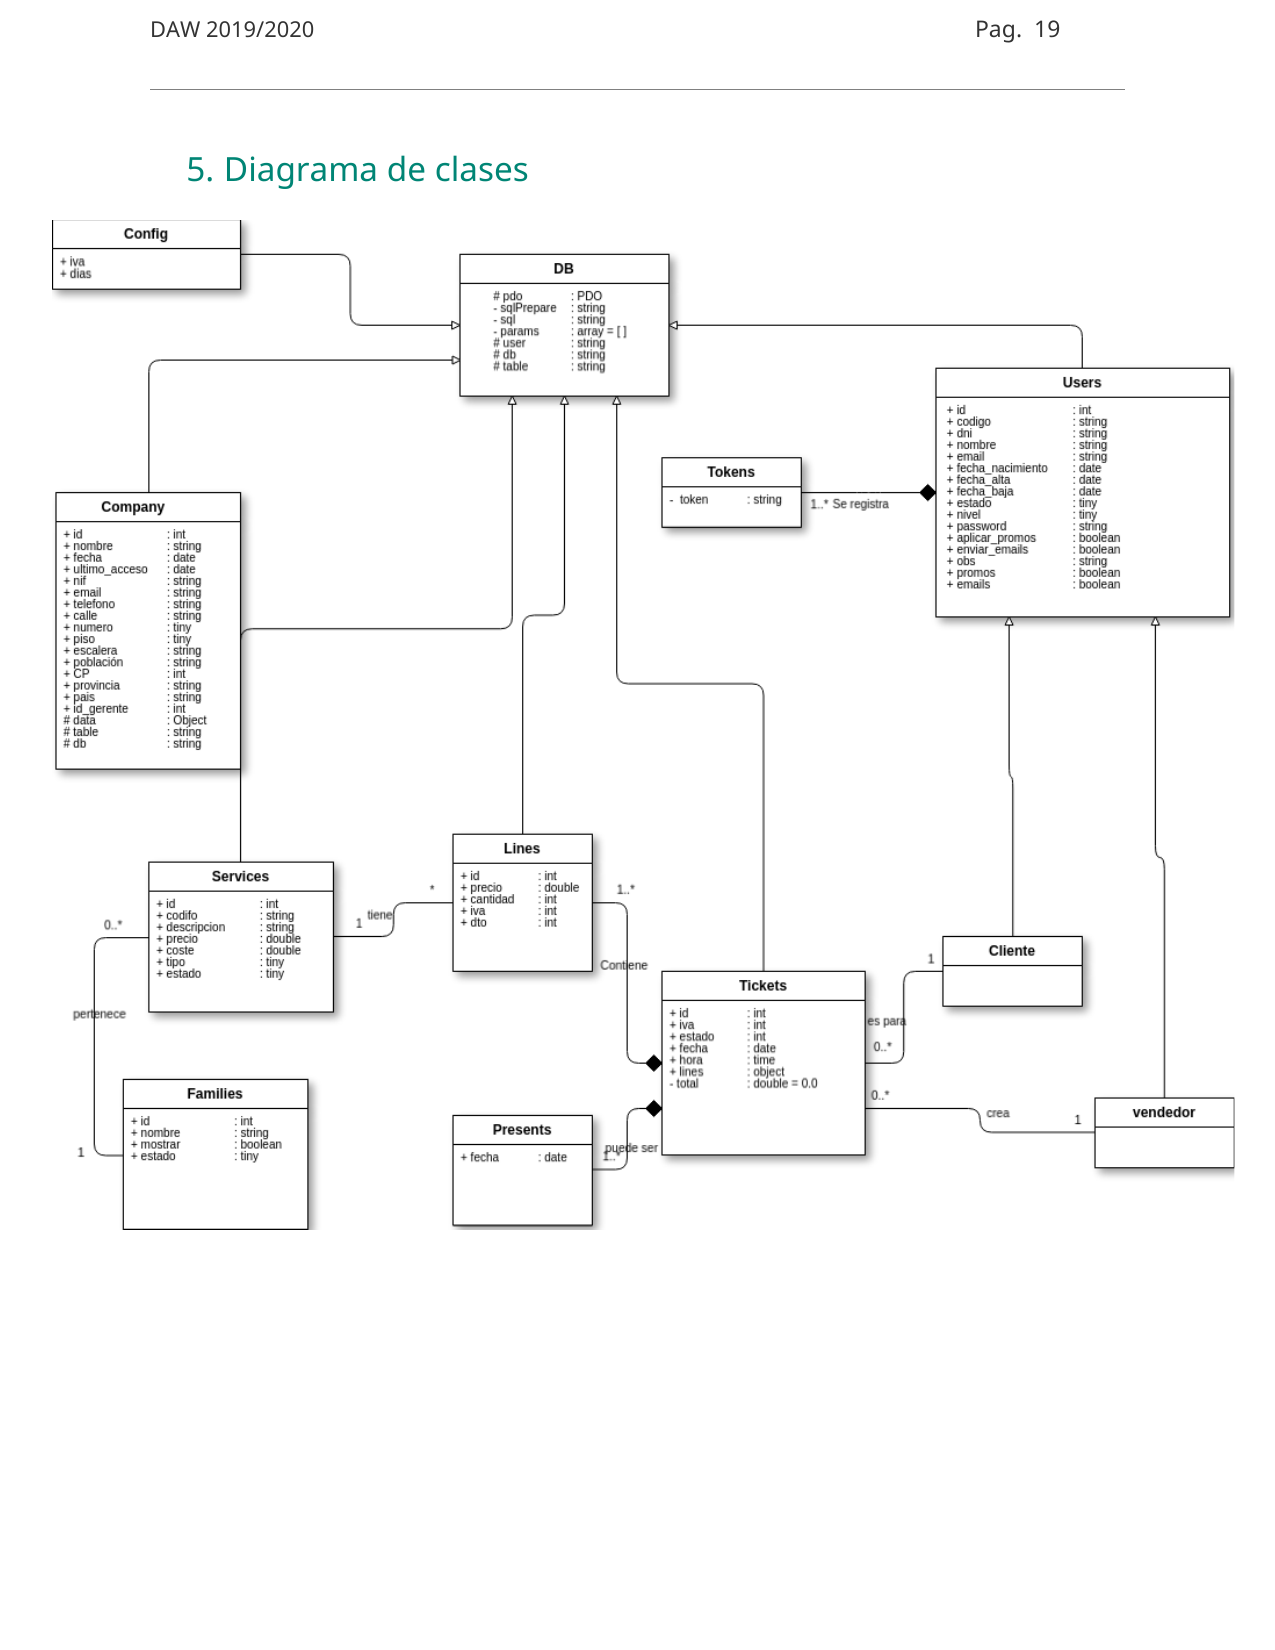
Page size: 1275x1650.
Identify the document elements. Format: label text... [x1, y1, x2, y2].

subtitle Diagrama de clases [186, 146, 1125, 191]
picture [52, 220, 1235, 1230]
